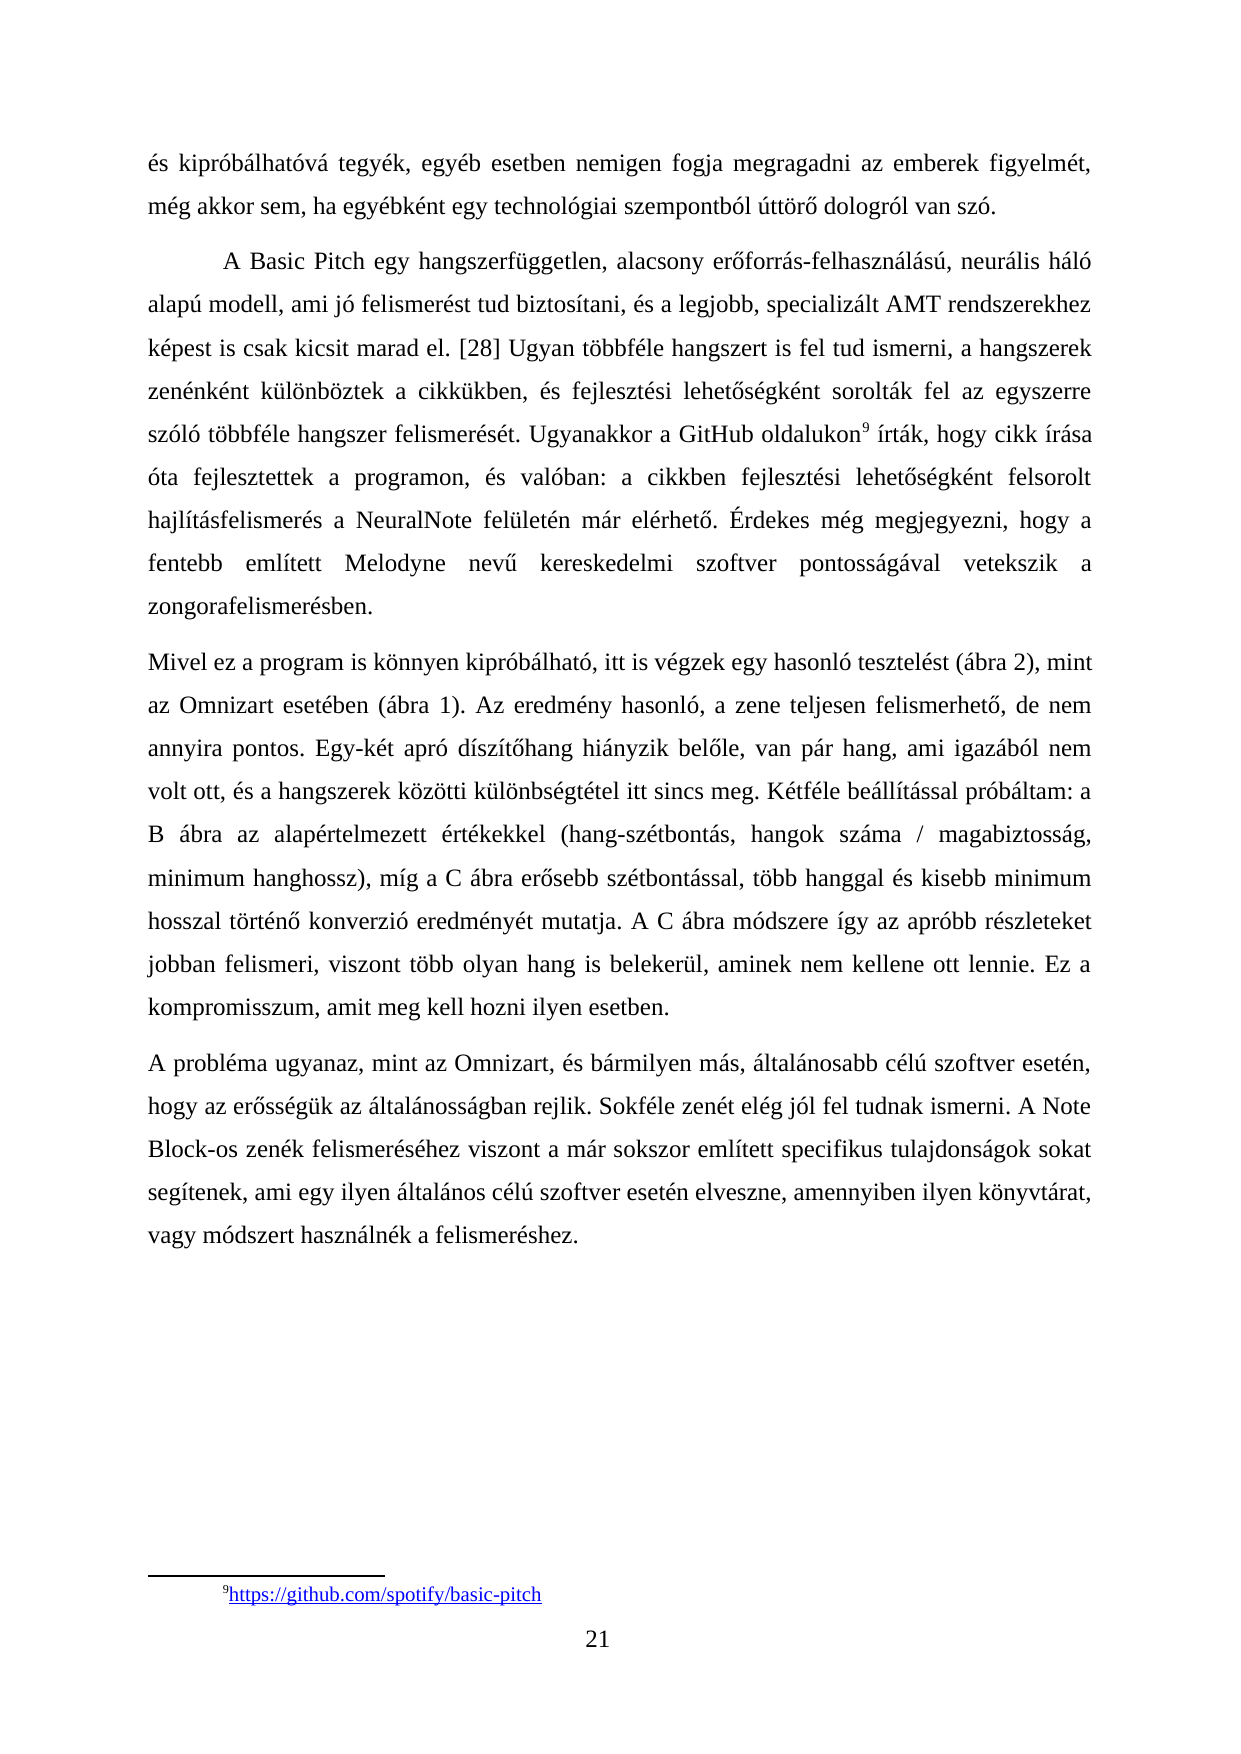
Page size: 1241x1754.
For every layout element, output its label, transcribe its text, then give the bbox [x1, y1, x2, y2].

text és kipróbálhatóvá tegyék, egyéb esetben nemigen fogja megragadni az emberek figyelmét, még akkor sem, ha egyébként egy technológiai szempontból úttörő dologról van szó. [148, 148, 1092, 219]
text A Basic Pitch egy hangszerfüggetlen, alacsony erőforrás-felhasználású, neurális háló alapú modell, ami jó felismerést tud biztosítani, és a legjobb, specializált AMT rendszerekhez képest is csak kicsit marad el. [28] Ugyan többféle hangszert is fel tud ismerni, a hangszerek zenénként különböztek a cikkükben, és fejlesztési lehetőségként sorolták fel az egyszerre szóló többféle hangszer felismerését. Ugyanakkor a GitHub oldalukon írták, hogy cikk írása óta fejlesztettek a programon, és valóban: a cikkben fejlesztési lehetőségként felsorolt hajlításfelismerés a NeuralNote felületén már elérhető. Érdekes még megjegyezni, hogy a fentebb említett Melodyne nevű kereskedelmi szoftver pontosságával vetekszik a zongorafelismerésben. [148, 246, 1092, 620]
text Mivel ez a program is könnyen kipróbálható, itt is végzek egy hasonló tesztelést (ábra 2), mint az Omnizart esetében (ábra 1). Az eredmény hasonló, a zene teljesen felismerhető, de nem annyira pontos. Egy-két apró díszítőhang hiányzik belőle, van pár hang, ami igazából nem volt ott, és a hangszerek közötti különbségtétel itt sincs meg. Kétféle beállítással próbáltam: a B ábra az alapértelmezett értékekkel (hang-szétbontás, hangok száma / magabiztosság, minimum hanghossz), míg a C ábra erősebb szétbontással, több hanggal és kisebb minimum hosszal történő konverzió eredményét mutatja. A C ábra módszere így az apróbb részleteket jobban felismeri, viszont több olyan hang is belekerül, aminek nem kellene ott lennie. Ez a kompromisszum, amit meg kell hozni ilyen esetben. [148, 647, 1092, 1021]
text A probléma ugyanaz, mint az Omnizart, és bármilyen más, általánosabb célú szoftver esetén, hogy az erősségük az általánosságban rejlik. Sokféle zenét elég jól fel tudnak ismerni. A Note Block-os zenék felismeréséhez viszont a már sokszor említett specifikus tulajdonságok sokat segítenek, ami egy ilyen általános célú szoftver esetén elveszne, amennyiben ilyen könyvtárat, vagy módszert használnék a felismeréshez. [148, 1048, 1092, 1249]
text https://github.com/spotify/basic-pitch [148, 1582, 1092, 1606]
